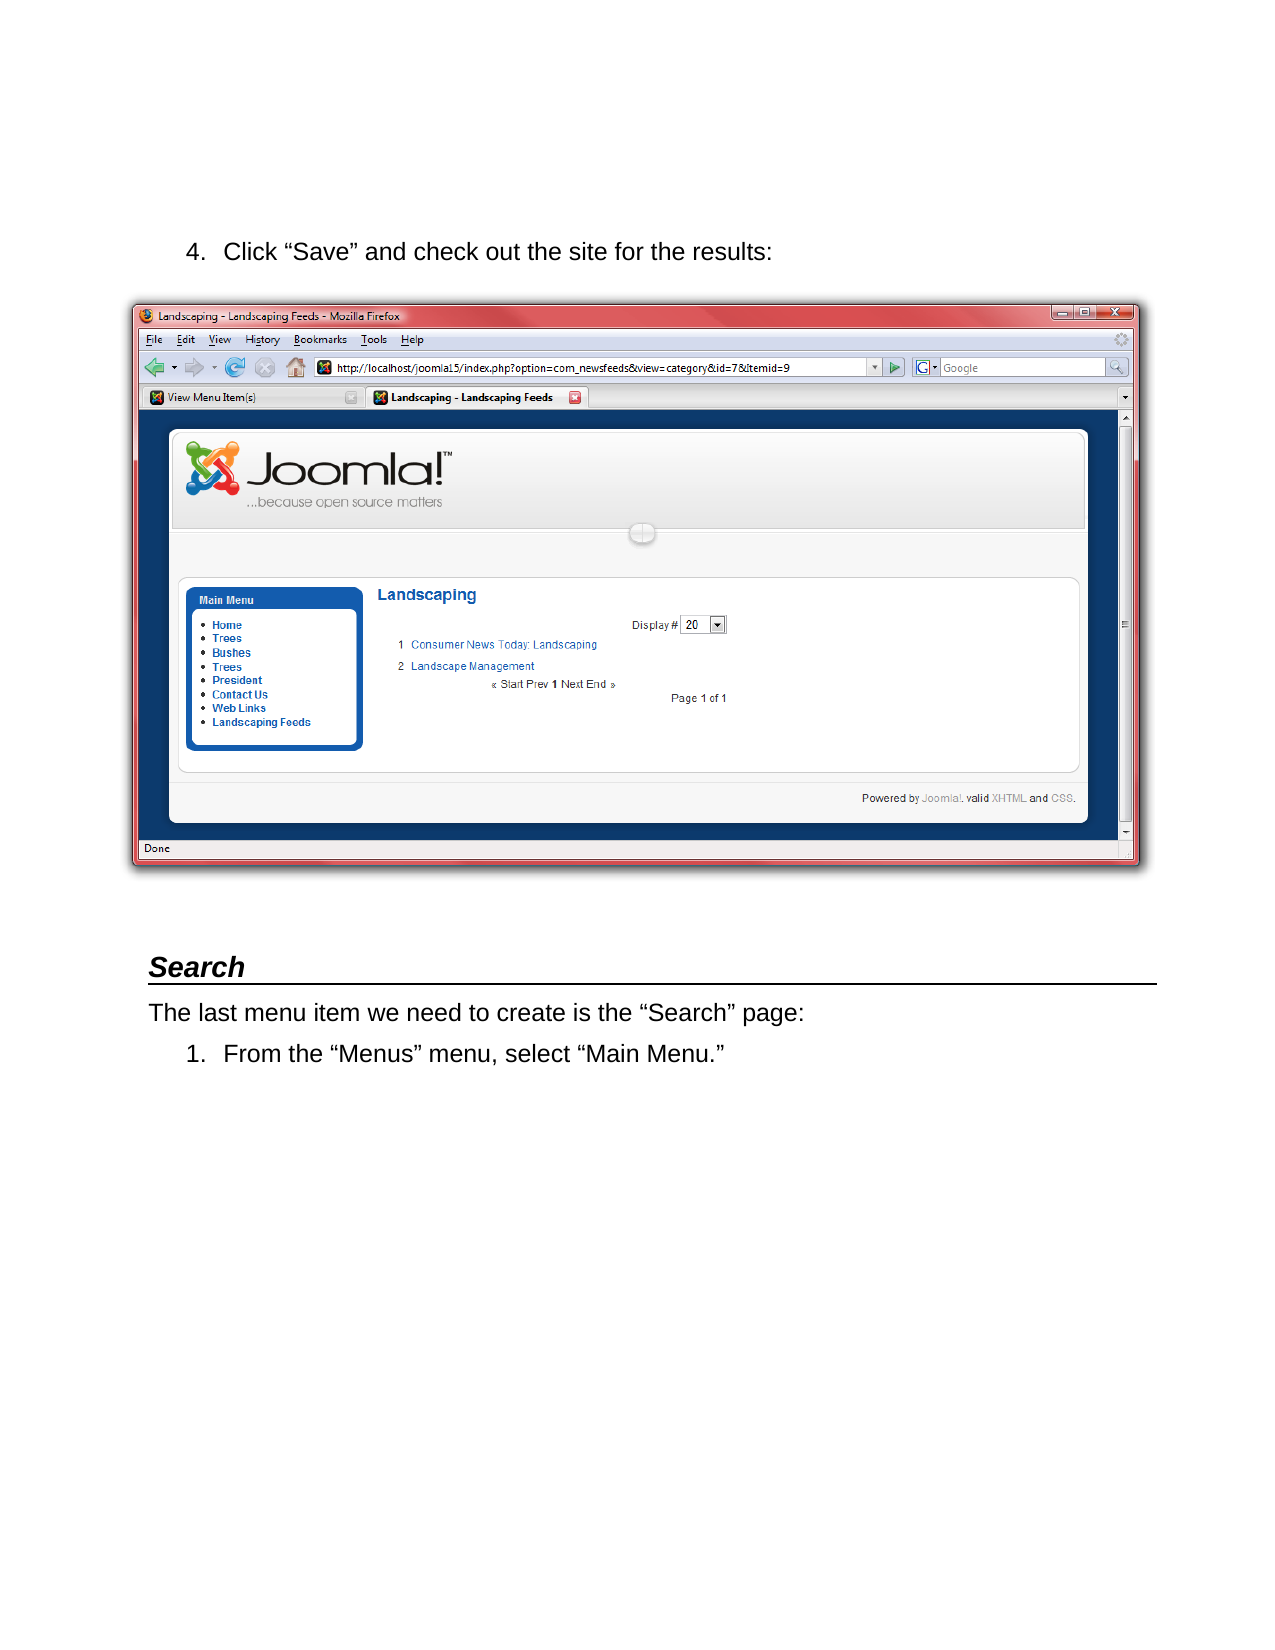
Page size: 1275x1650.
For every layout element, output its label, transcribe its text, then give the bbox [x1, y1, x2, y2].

picture [119, 291, 1156, 882]
subtitle Search [148, 949, 1157, 983]
text The last menu item we need to create is the “Search” page: [148, 998, 1157, 1026]
list From the “Menus” menu, select “Main Menu.” [186, 1039, 1157, 1068]
list Click “Save” and check out the site for the results: [186, 237, 1157, 265]
